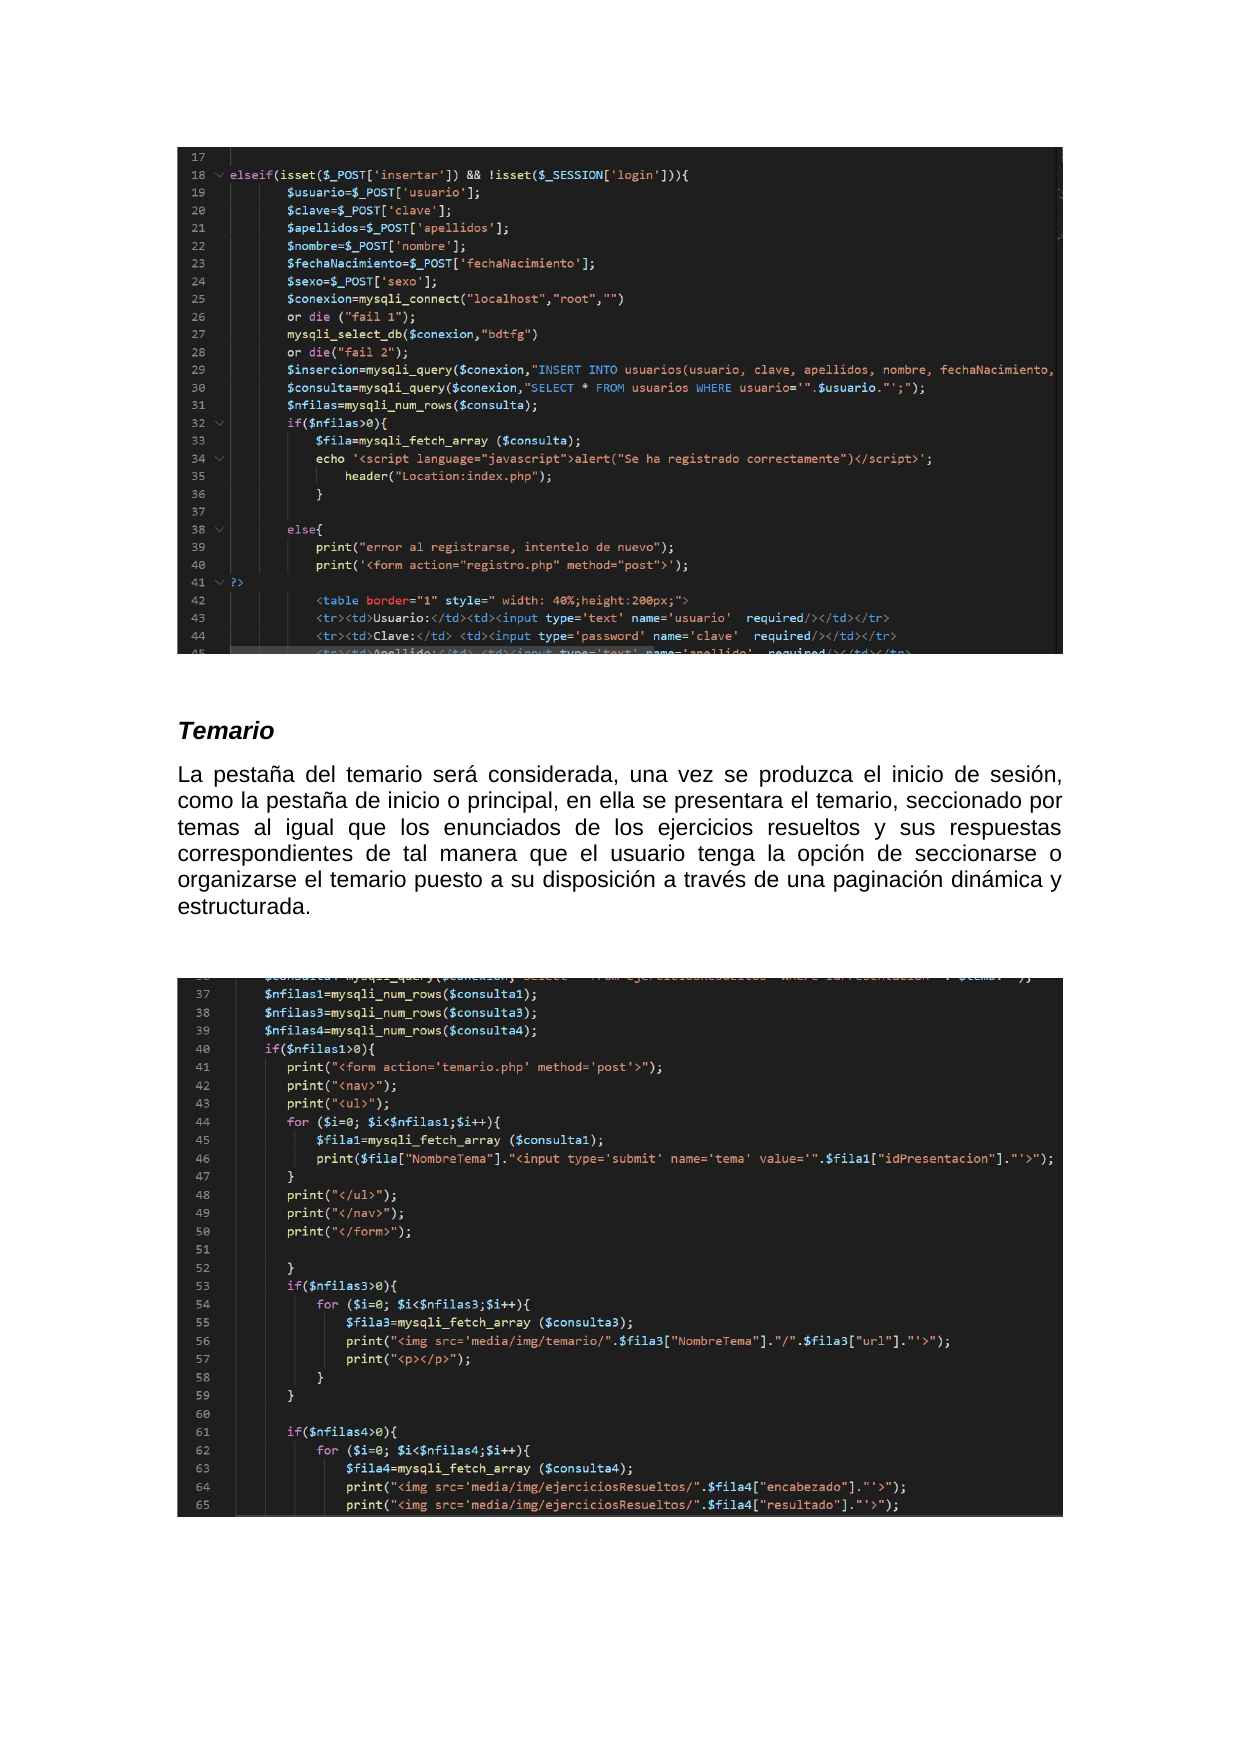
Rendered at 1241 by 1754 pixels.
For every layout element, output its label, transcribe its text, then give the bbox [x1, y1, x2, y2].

text La pestaña del temario será considerada, una vez se produzca el inicio de sesión, como la pestaña de inicio o principal, en ella se presentara el temario, seccionado por temas al igual que los enunciados de los ejercicios resueltos y sus respuestas correspondientes de tal manera que el usuario tenga la opción de seccionarse o organizarse el temario puesto a su disposición a través de una paginación dinámica y estructurada. [177, 761, 1063, 919]
text Temario [177, 716, 1063, 744]
